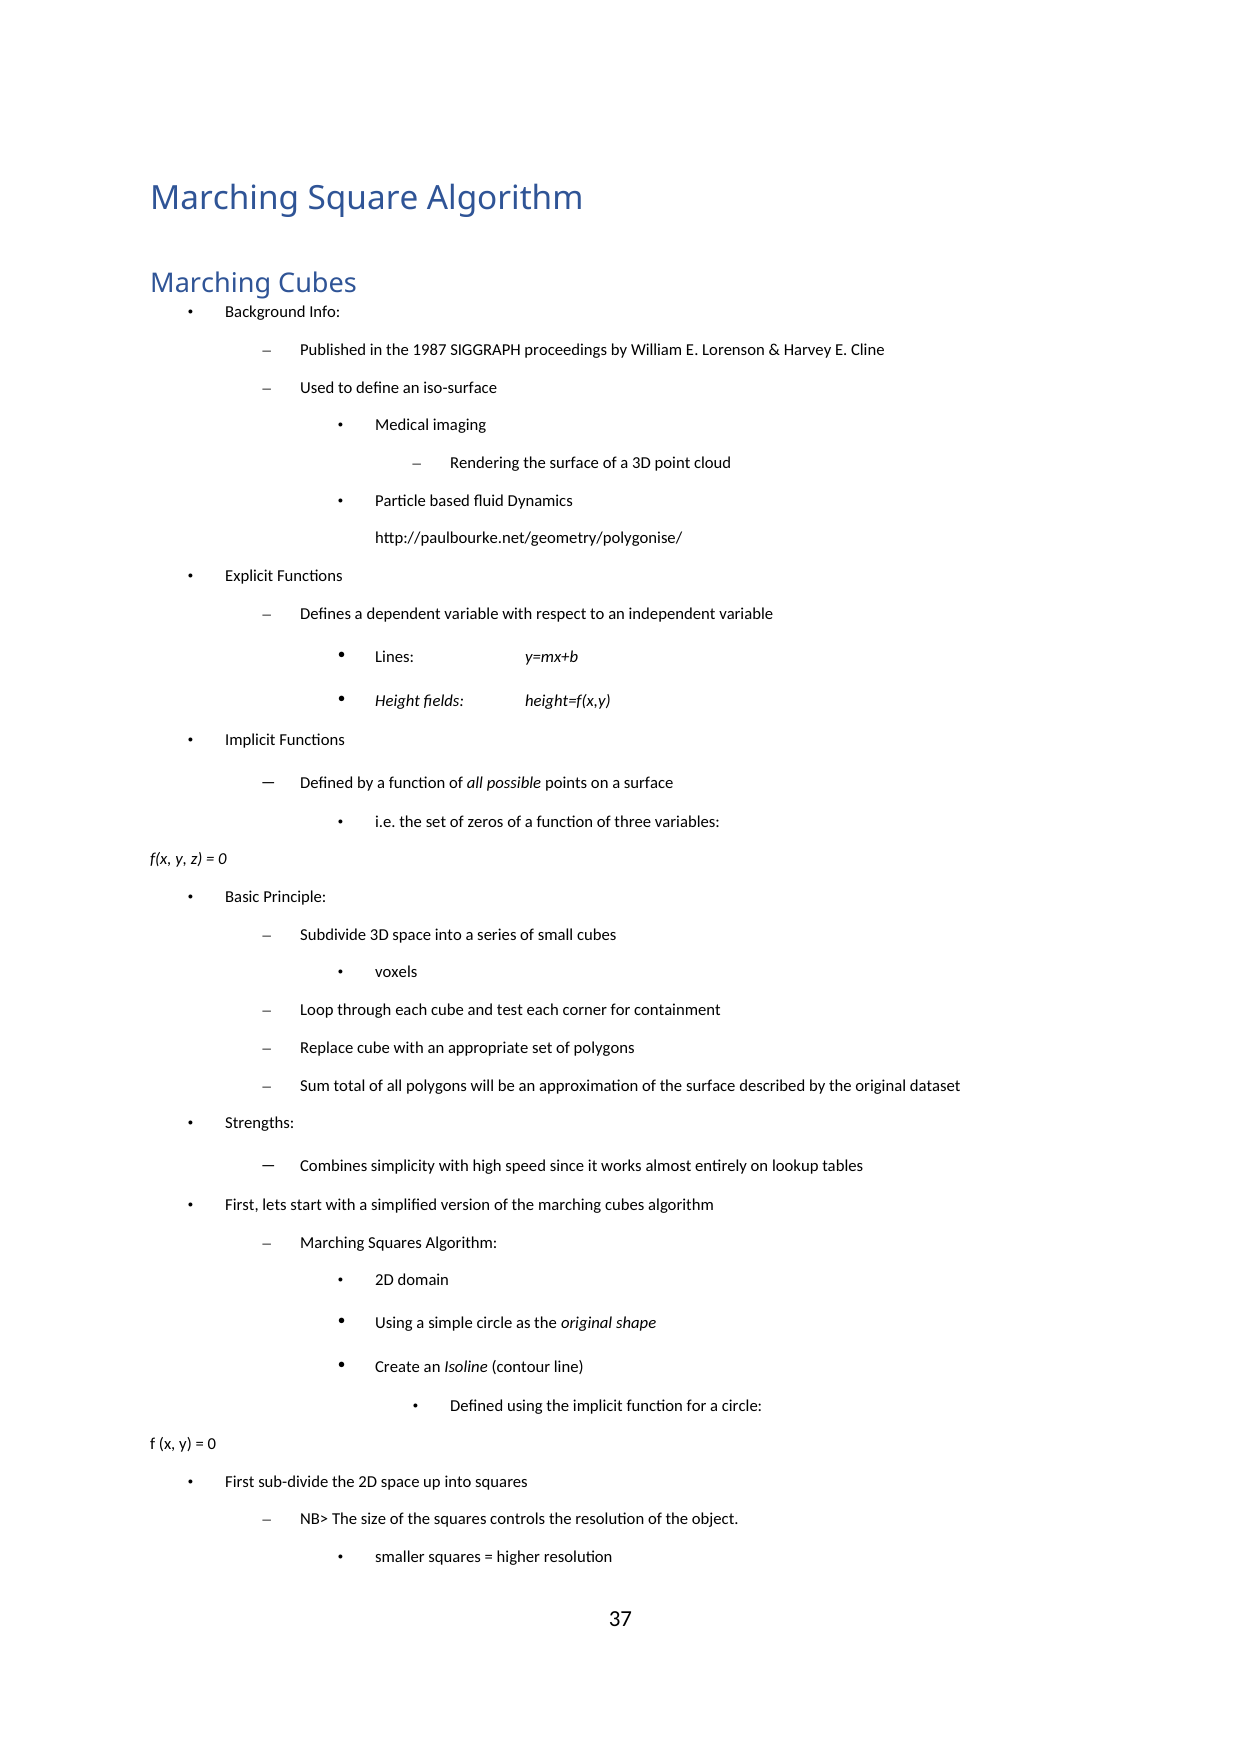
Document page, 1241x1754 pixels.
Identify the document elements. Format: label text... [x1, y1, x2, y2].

list Sum total of all polygons will be an approximation of the surface described by the original dataset [262, 1075, 1090, 1095]
list First sub-divide the 2D space up into squares [187, 1471, 1090, 1491]
list Defined by a function of all possible points on a surface [262, 767, 1090, 793]
text http://paulbourke.net/geometry/polygonise/ [150, 528, 1090, 548]
list Rendering the surface of a 3D point cloud [412, 452, 1090, 473]
text f (x, y) = 0 [150, 1433, 1090, 1453]
subtitle Marching Square Algorithm [150, 174, 1090, 219]
list Replace cube with an appropriate set of polygons [262, 1037, 1090, 1057]
list Subdivide 3D space into a series of small cubes [262, 924, 1090, 944]
list Medical imaging [337, 415, 1090, 435]
list Defined using the implicit function for a circle: [412, 1396, 1090, 1416]
list voxels [337, 962, 1090, 982]
list Background Info: [187, 302, 1090, 322]
list Create an Isoline (contour line) [337, 1351, 1090, 1378]
subtitle Marching Cubes [150, 263, 1090, 300]
list Height fields: height=f(x,y) [337, 685, 1090, 711]
list Used to define an iso-surface [262, 377, 1090, 397]
list Using a simple circle as the original shape [337, 1307, 1090, 1334]
list Marching Squares Algorithm: [262, 1232, 1090, 1252]
list Implicit Functions [187, 729, 1090, 749]
list smaller squares = higher resolution [337, 1546, 1090, 1567]
text f(x, y, z) = 0 [150, 848, 1090, 869]
list NB> The size of the squares controls the resolution of the object. [262, 1509, 1090, 1529]
list Loop through each cube and test each corner for containment [262, 999, 1090, 1020]
list Lines: y=mx+b [337, 641, 1090, 667]
list Strengths: [187, 1112, 1090, 1133]
list First, lets start with a simplified version of the marching cubes algorithm [187, 1194, 1090, 1214]
list Explicit Functions [187, 566, 1090, 586]
list i.e. the set of zeros of a function of three variables: [337, 811, 1090, 831]
list 2D domain [337, 1270, 1090, 1290]
list Particle based fluid Dynamics [337, 490, 1090, 510]
list Published in the 1987 SIGGRAPH proceedings by William E. Lorenson & Harvey E. Cline [262, 339, 1090, 359]
list Defines a dependent variable with respect to an independent variable [262, 603, 1090, 623]
list Combines simplicity with high speed since it works almost entirely on lookup tables [262, 1150, 1090, 1177]
list Basic Principle: [187, 886, 1090, 907]
